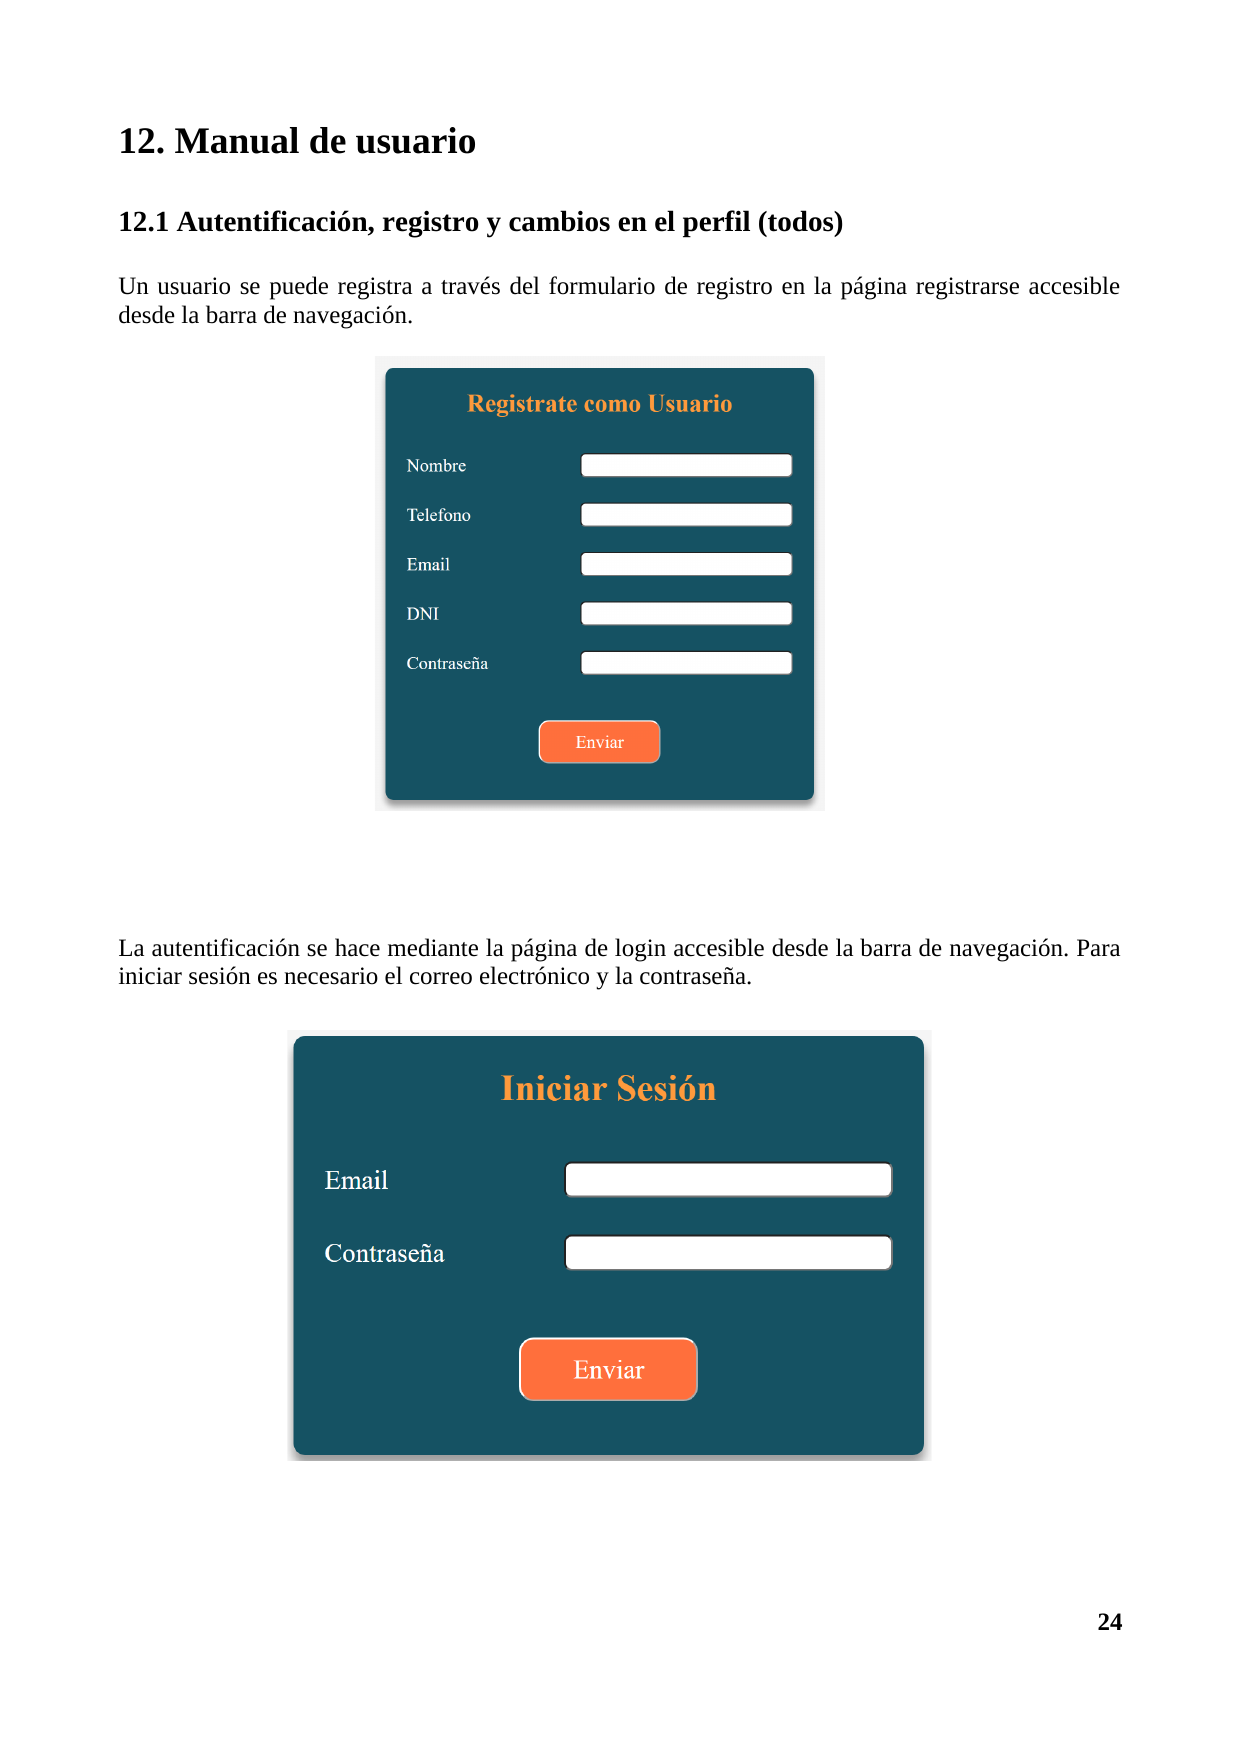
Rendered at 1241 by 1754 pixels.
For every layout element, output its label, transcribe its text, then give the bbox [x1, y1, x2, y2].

text Un usuario se puede registra a través del formulario de registro en la página registrarse accesible desde la barra de navegación. [118, 271, 1122, 329]
picture [287, 1030, 932, 1461]
picture [374, 356, 825, 811]
text La autentificación se hace mediante la página de login accesible desde la barra de navegación. Para iniciar sesión es necesario el correo electrónico y la contraseña. [118, 933, 1122, 990]
text 12. Manual de usuario [118, 118, 1122, 161]
text 12.1 Autentificación, registro y cambios en el perfil (todos) [118, 204, 1122, 238]
